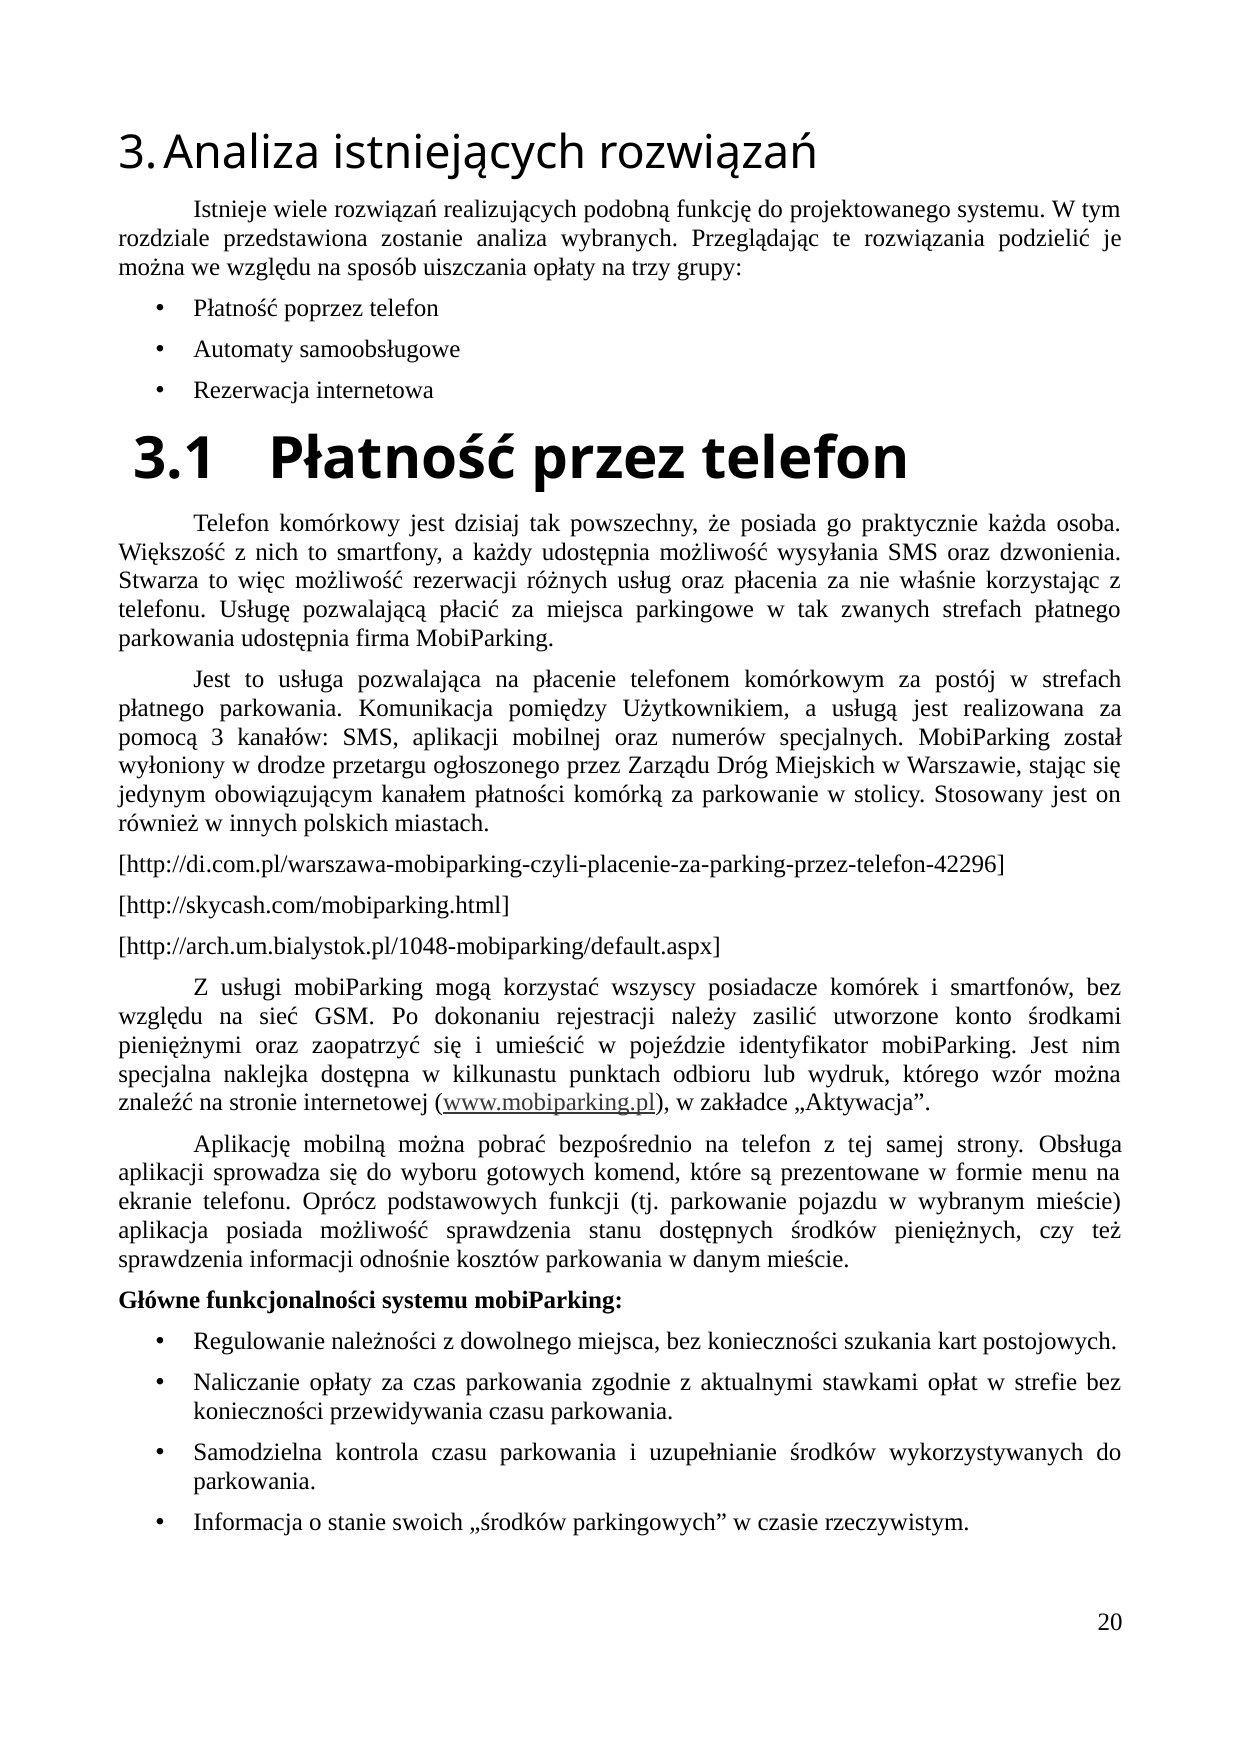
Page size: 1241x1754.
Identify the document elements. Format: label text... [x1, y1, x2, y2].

list Informacja o stanie swoich „środków parkingowych” w czasie rzeczywistym. [156, 1507, 1122, 1536]
list Naliczanie opłaty za czas parkowania zgodnie z aktualnymi stawkami opłat w strefie bez konieczności przewidywania czasu parkowania. [156, 1367, 1122, 1424]
list Automaty samoobsługowe [156, 334, 1122, 363]
text Z usługi mobiParking mogą korzystać wszyscy posiadacze komórek i smartfonów, bez względu na sieć GSM. Po dokonaniu rejestracji należy zasilić utworzone konto środkami pieniężnymi oraz zaopatrzyć się i umieścić w pojeździe identyfikator mobiParking. Jest nim specjalna naklejka dostępna w kilkunastu punktach odbioru lub wydruk, którego wzór można znaleźć na stronie internetowej (www.mobiparking.pl), w zakładce „Aktywacja”. [118, 972, 1122, 1116]
text Istnieje wiele rozwiązań realizujących podobną funkcję do projektowanego systemu. W tym rozdziale przedstawiona zostanie analiza wybranych. Przeglądając te rozwiązania podzielić je można we względu na sposób uiszczania opłaty na trzy grupy: [118, 194, 1122, 280]
text [http://arch.um.bialystok.pl/1048-mobiparking/default.aspx] [118, 931, 1122, 960]
text [http://di.com.pl/warszawa-mobiparking-czyli-placenie-za-parking-przez-telefon-42296] [118, 849, 1122, 878]
list Regulowanie należności z dowolnego miejsca, bez konieczności szukania kart postojowych. [156, 1326, 1122, 1355]
subtitle Płatność przez telefon [118, 416, 1122, 496]
text Aplikację mobilną można pobrać bezpośrednio na telefon z tej samej strony. Obsługa aplikacji sprowadza się do wyboru gotowych komend, które są prezentowane w formie menu na ekranie telefonu. Oprócz podstawowych funkcji (tj. parkowanie pojazdu w wybranym mieście) aplikacja posiada możliwość sprawdzenia stanu dostępnych środków pieniężnych, czy też sprawdzenia informacji odnośnie kosztów parkowania w danym mieście. [118, 1129, 1122, 1272]
list Płatność poprzez telefon [156, 293, 1122, 321]
list Samodzielna kontrola czasu parkowania i uzupełnianie środków wykorzystywanych do parkowania. [156, 1437, 1122, 1494]
text Główne funkcjonalności systemu mobiParking: [118, 1285, 1122, 1313]
list Rezerwacja internetowa [156, 375, 1122, 404]
text [http://skycash.com/mobiparking.html] [118, 890, 1122, 919]
subtitle Analiza istniejących rozwiązań [118, 118, 1122, 182]
text Telefon komórkowy jest dzisiaj tak powszechny, że posiada go praktycznie każda osoba. Większość z nich to smartfony, a każdy udostępnia możliwość wysyłania SMS oraz dzwonienia. Stwarza to więc możliwość rezerwacji różnych usług oraz płacenia za nie właśnie korzystając z telefonu. Usługę pozwalającą płacić za miejsca parkingowe w tak zwanych strefach płatnego parkowania udostępnia firma MobiParking. [118, 508, 1122, 652]
text Jest to usługa pozwalająca na płacenie telefonem komórkowym za postój w strefach płatnego parkowania. Komunikacja pomiędzy Użytkownikiem, a usługą jest realizowana za pomocą 3 kanałów: SMS, aplikacji mobilnej oraz numerów specjalnych. MobiParking został wyłoniony w drodze przetargu ogłoszonego przez Zarządu Dróg Miejskich w Warszawie, stając się jedynym obowiązującym kanałem płatności komórką za parkowanie w stolicy. Stosowany jest on również w innych polskich miastach. [118, 664, 1122, 837]
